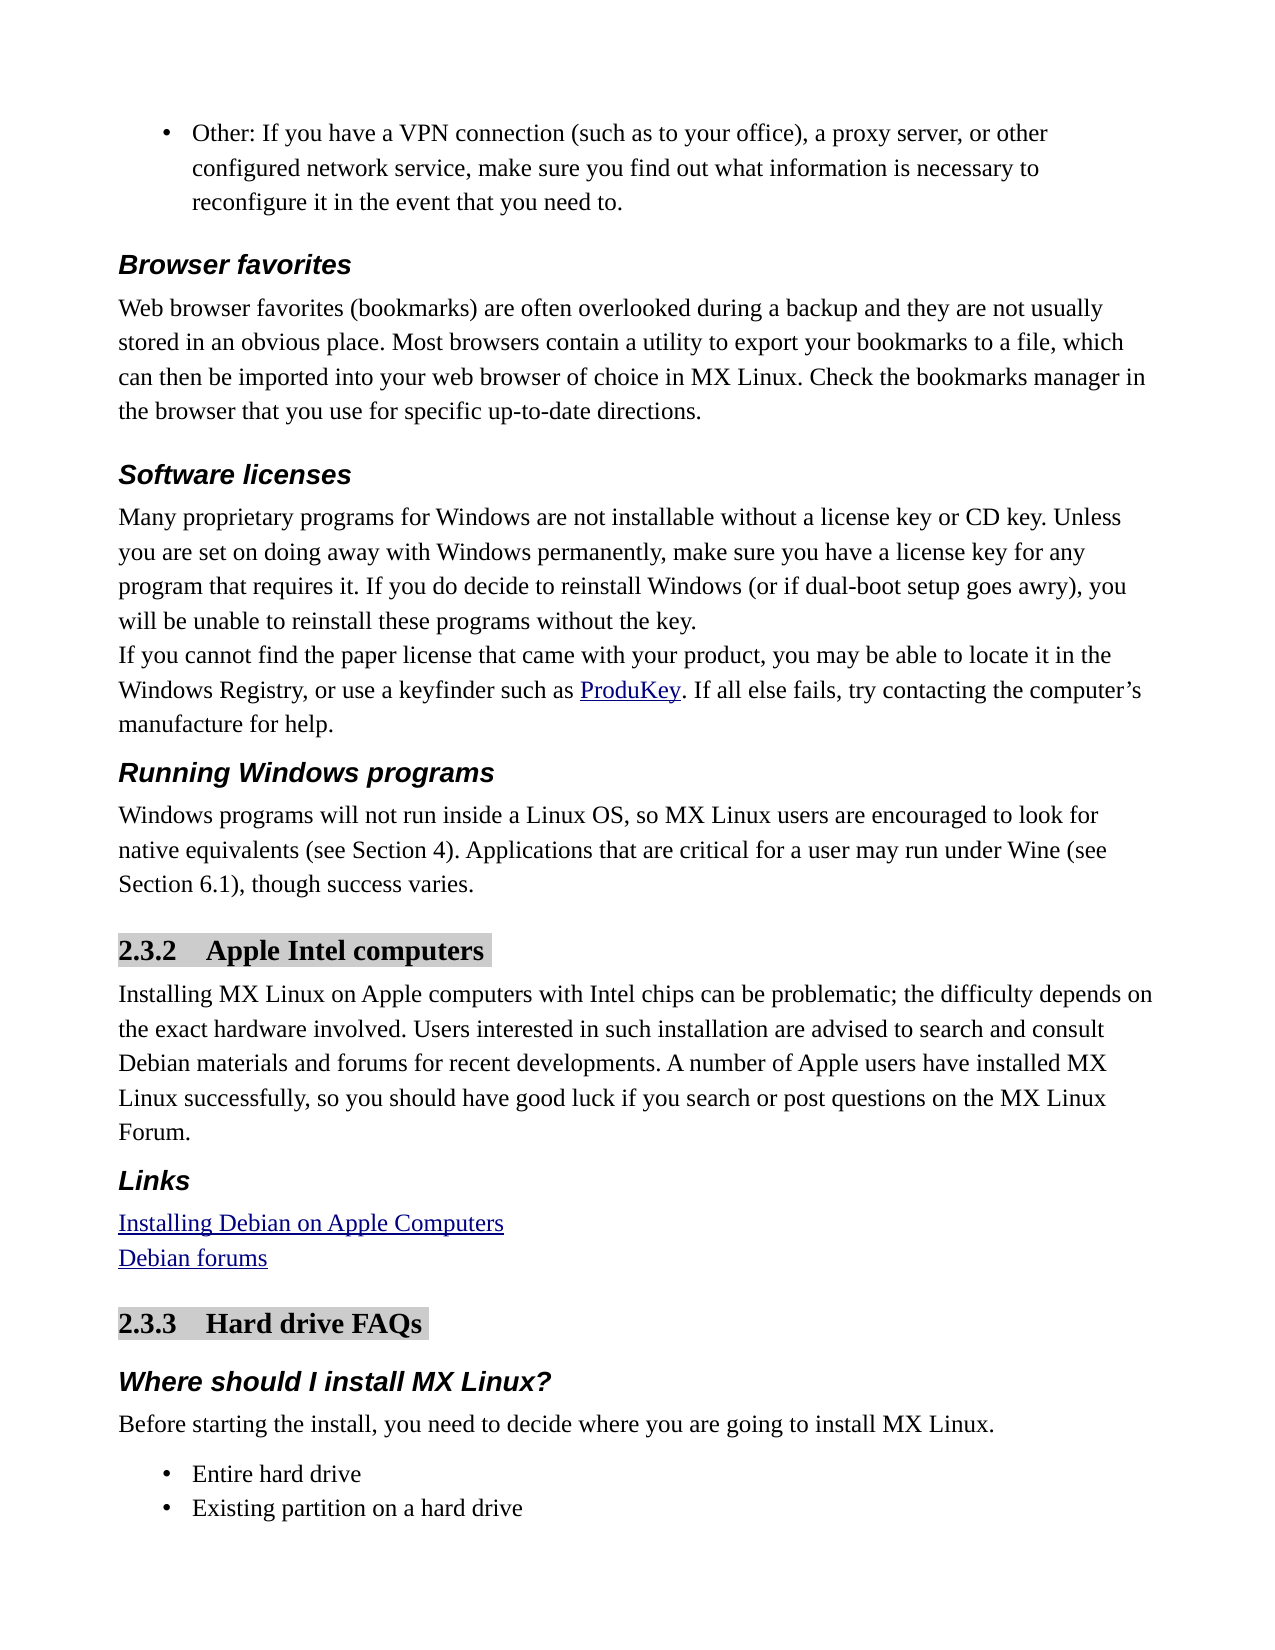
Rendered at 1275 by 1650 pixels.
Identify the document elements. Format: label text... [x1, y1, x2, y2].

text Windows programs will not run inside a Linux OS, so MX Linux users are encouraged to look for native equivalents (see Section 4). Applications that are critical for a user may run under Wine (see Section 6.1), though success varies. [118, 801, 1157, 898]
text Debian forums [118, 1243, 1157, 1272]
subtitle 2.3.2 Apple Intel computers [492, 933, 1157, 967]
text Web browser favorites (bookmarks) are often overlooked during a backup and they are not usually stored in an obvious place. Most browsers contain a utility to export your bookmarks to a file, which can then be imported into your web browser of choice in MX Linux. Check the bookmarks manager in the browser that you use for specific up-to-date directions. [118, 293, 1157, 425]
subtitle Running Windows programs [118, 756, 1157, 788]
subtitle 2.3.3 Hard drive FAQs [429, 1307, 1157, 1340]
text Many proprietary programs for Windows are not installable without a license key or CD key. Unless you are set on doing away with Windows permanently, make sure you have a license key for any program that requires it. If you do decide to reinstall Windows (or if dual-boot setup goes awry), you will be unable to reinstall these programs without the key. [118, 502, 1157, 634]
subtitle Links [118, 1164, 1157, 1196]
text Installing Debian on Apple Computers [118, 1208, 1157, 1237]
list Existing partition on a hard drive [162, 1493, 1157, 1522]
text Before starting the install, you need to decide where you are going to install MX Linux. [118, 1409, 1157, 1438]
subtitle Software licenses [118, 458, 1157, 490]
text Installing MX Linux on Apple computers with Intel chips can be problematic; the difficulty depends on the exact hardware involved. Users interested in such installation are advised to search and consult Debian materials and forums for recent developments. A number of Apple users have installed MX Linux successfully, so you should have good luck if you search or post questions on the MX Linux Forum. [118, 979, 1157, 1146]
subtitle Where should I install MX Linux? [118, 1365, 1157, 1397]
subtitle Browser favorites [118, 249, 1157, 281]
list Other: If you have a VPN connection (such as to your office), a proxy server, or other configured network service, make sure you find out what information is necessary to reconfigure it in the event that you need to. [162, 118, 1157, 216]
list Entire hard drive [162, 1459, 1157, 1487]
text If you cannot find the paper license that came with your product, you may be able to locate it in the Windows Registry, or use a keyfinder such as ProduKey. If all else fails, try contacting the computer’s manufacture for help. [118, 640, 1157, 738]
